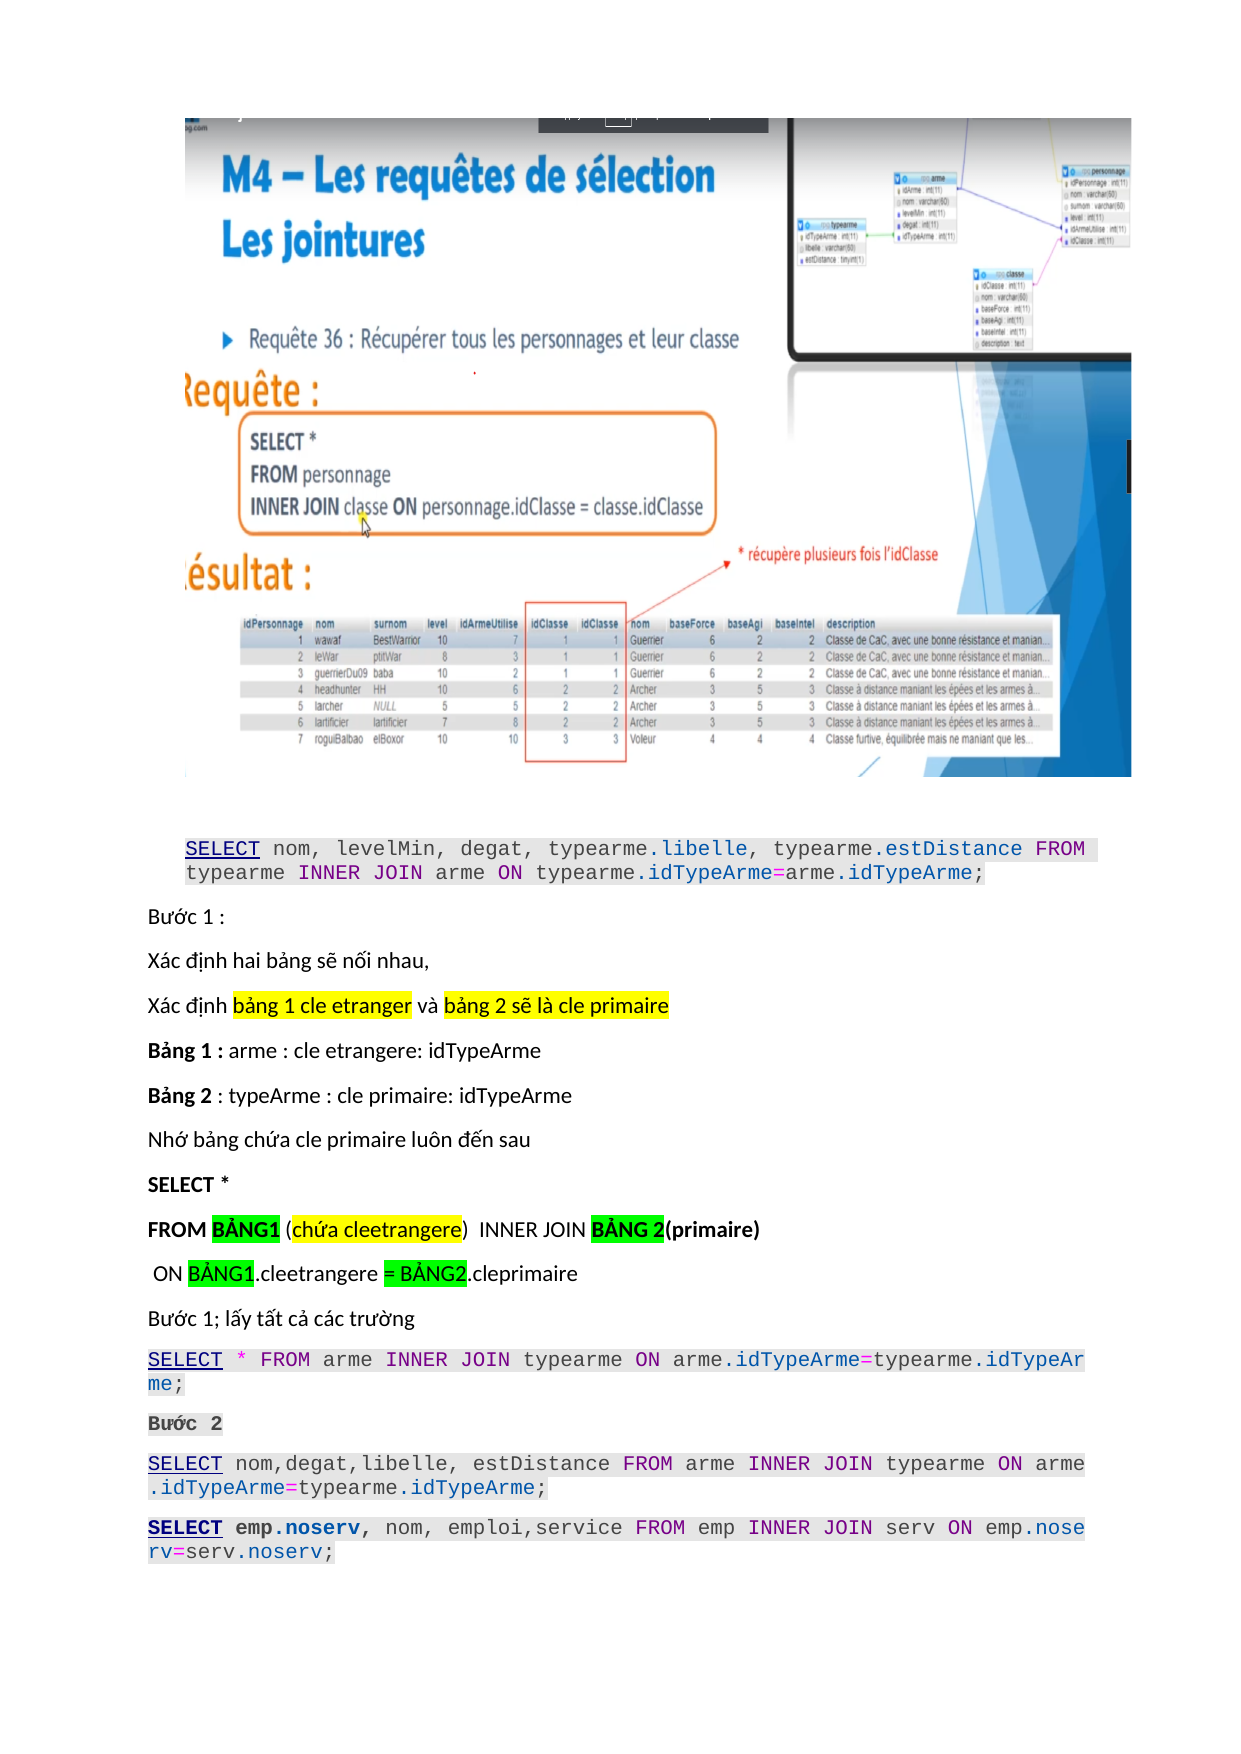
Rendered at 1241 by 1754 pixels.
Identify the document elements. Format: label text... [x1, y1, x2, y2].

text ON BẢNG1.cleetrangere = BẢNG2.cleprimaire [148, 1259, 1093, 1287]
text SELECT emp.noserv, nom, emploi,service FROM emp INNER JOIN serv ON emp.noserv=serv.noserv; [148, 1517, 1093, 1564]
text Bảng 2 : typeArme : cle primaire: idTypeArme [148, 1081, 1093, 1109]
text FROM BẢNG1 (chứa cleetrangere) INNER JOIN BẢNG 2(primaire) [148, 1215, 1093, 1243]
text SELECT * [148, 1170, 1093, 1198]
text Bước 2 [148, 1413, 1093, 1436]
text Bước 1; lấy tất cả các trường [148, 1304, 1093, 1332]
text Bước 1 : [148, 902, 1093, 930]
text SELECT nom, levelMin, degat, typearme.libelle, typearme.estDistance FROM typearme INNER JOIN arme ON typearme.idTypeArme=arme.idTypeArme; [185, 838, 1093, 885]
text SELECT nom,degat,libelle, estDistance FROM arme INNER JOIN typearme ON arme.idTypeArme=typearme.idTypeArme; [148, 1453, 1093, 1500]
text Xác định bảng 1 cle etranger và bảng 2 sẽ là cle primaire [148, 991, 1093, 1019]
text Xác định hai bảng sẽ nối nhau, [148, 947, 1093, 975]
text Nhớ bảng chứa cle primaire luôn đến sau [148, 1125, 1093, 1153]
text SELECT * FROM arme INNER JOIN typearme ON arme.idTypeArme=typearme.idTypeArme; [148, 1349, 1093, 1396]
text Bảng 1 : arme : cle etrangere: idTypeArme [148, 1036, 1093, 1064]
